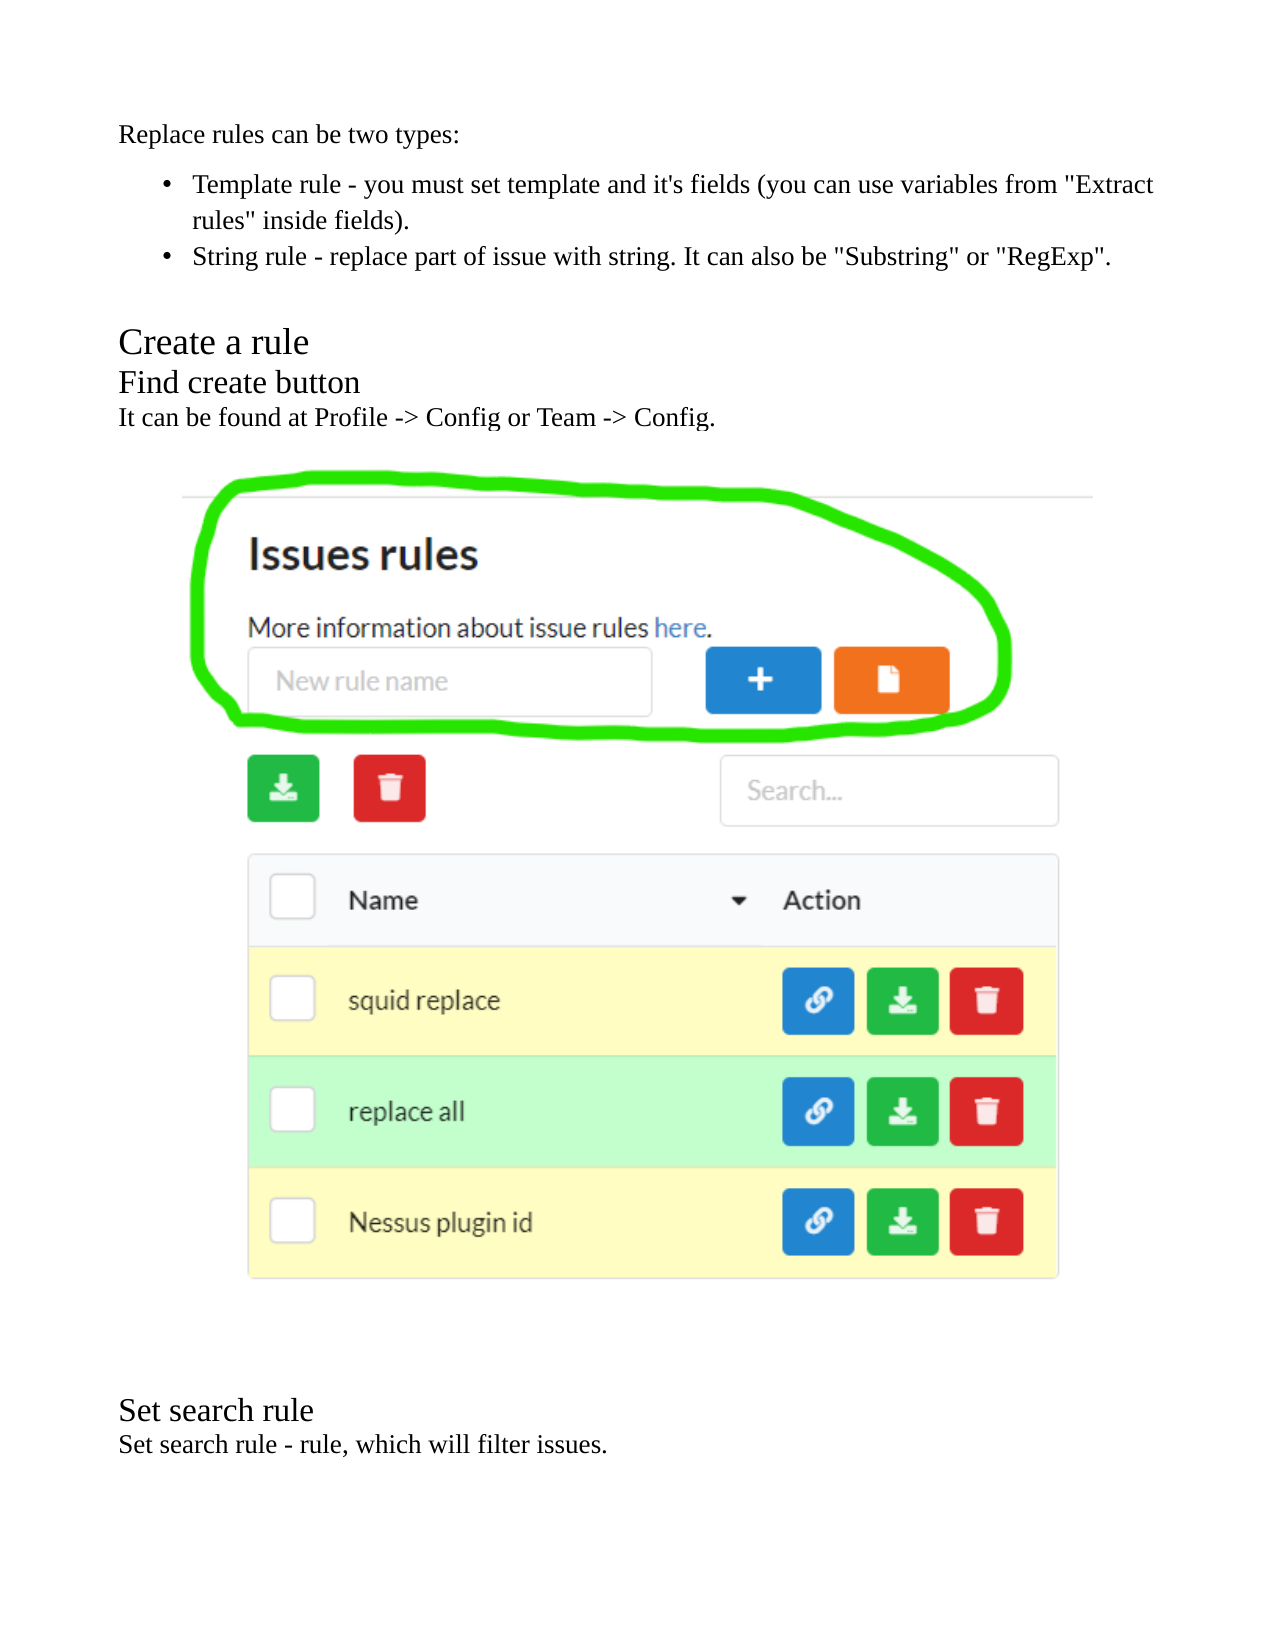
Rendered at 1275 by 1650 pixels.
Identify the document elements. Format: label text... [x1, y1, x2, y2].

picture [182, 431, 1093, 1367]
text Find create button [118, 362, 1157, 401]
text Create a rule [118, 319, 1157, 362]
list Template rule - you must set template and it's fields (you can use variables from "Extract rules" inside fields). [162, 168, 1157, 235]
text It can be found at Profile -> Config or Team -> Config. [118, 401, 1157, 432]
text Set search rule [118, 432, 1157, 1428]
text Set search rule - rule, which will filter issues. [118, 1428, 1157, 1498]
list String rule - replace part of issue with string. It can also be "Substring" or "RegExp". [162, 240, 1157, 271]
text Replace rules can be two types: [118, 118, 1157, 149]
